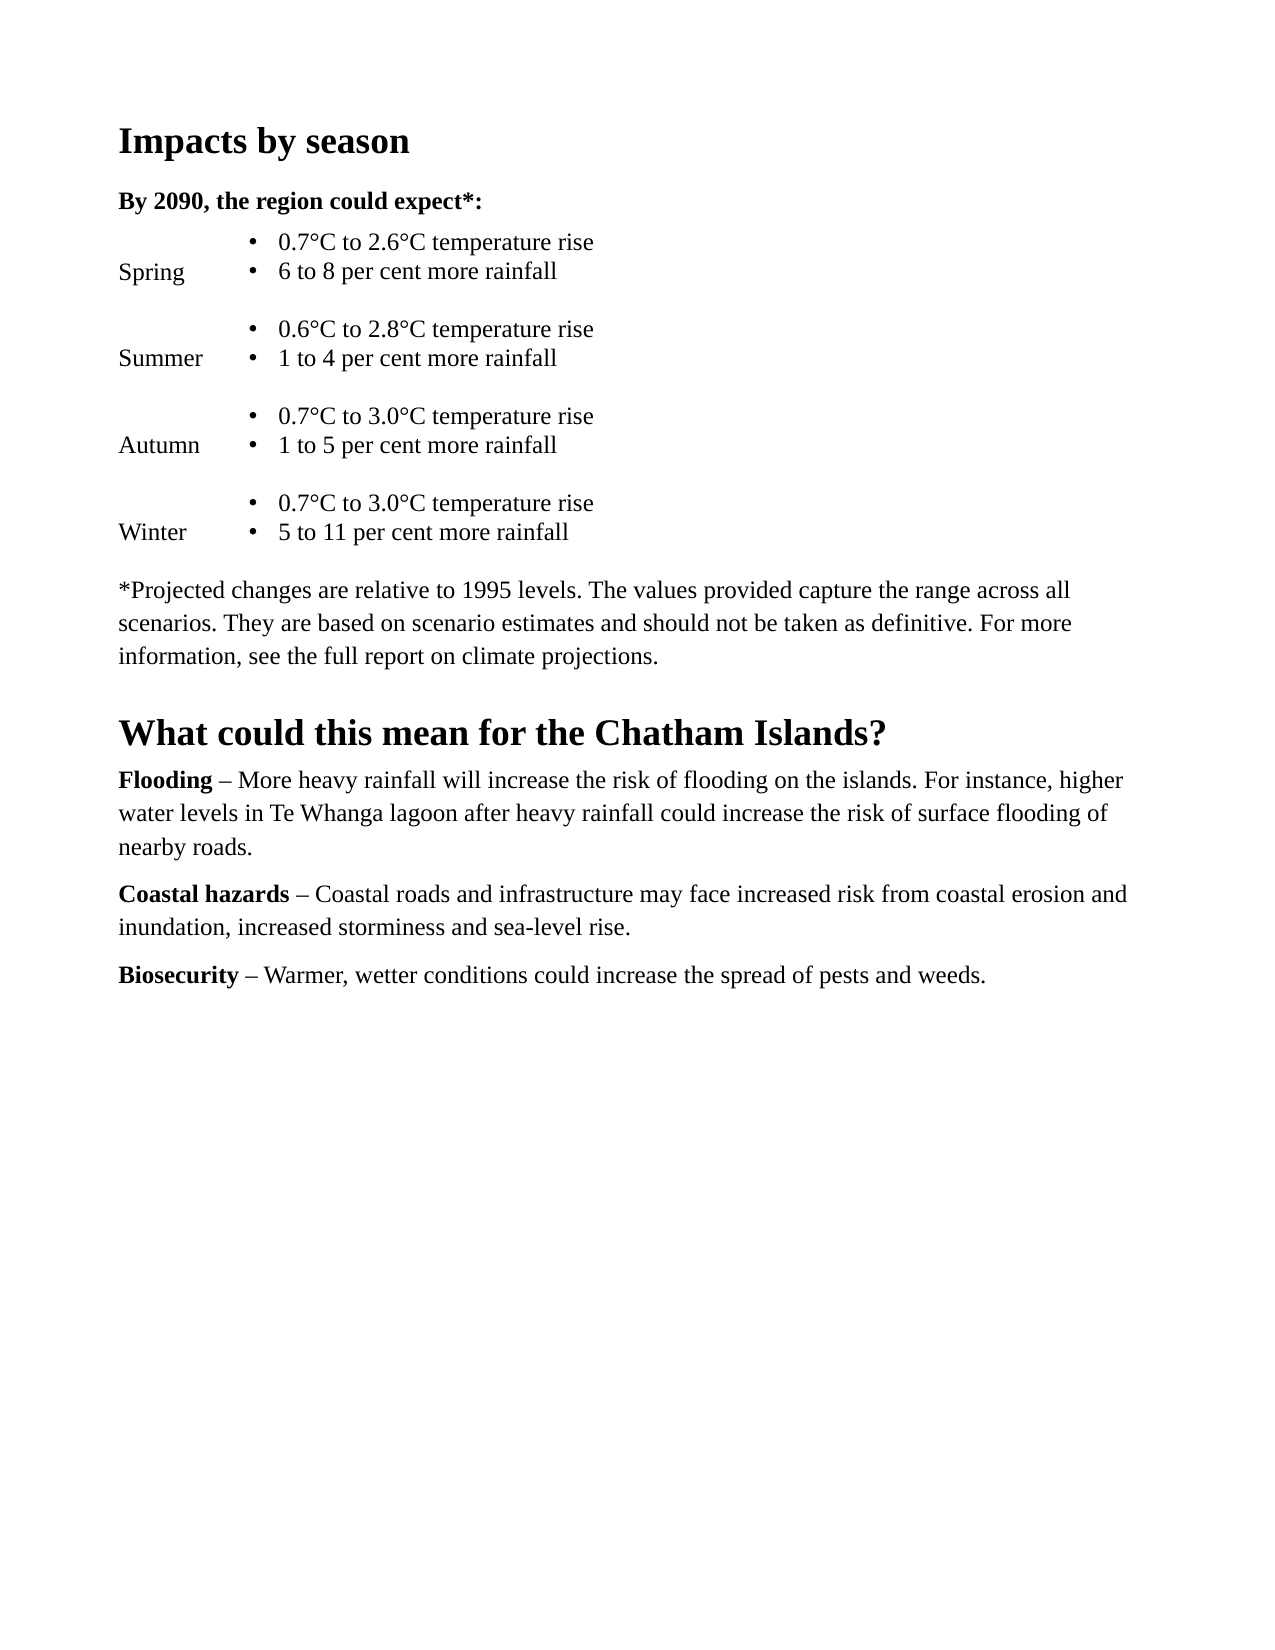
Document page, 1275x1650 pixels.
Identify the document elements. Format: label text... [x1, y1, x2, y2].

table_header 0.7°C to 2.6°C temperature rise 6 to 8 per cent more rainfall [205, 228, 601, 314]
subtitle What could this mean for the Chatham Islands? [118, 710, 1157, 753]
text *Projected changes are relative to 1995 levels. The values provided capture the range across all scenarios. They are based on scenario estimates and should not be taken as definitive. For more information, see the full report on climate projections. [118, 575, 1157, 670]
table_cell 0.7°C to 3.0°C temperature rise 1 to 5 per cent more rainfall [205, 401, 601, 488]
table_cell 0.7°C to 3.0°C temperature rise 5 to 11 per cent more rainfall [205, 489, 601, 575]
table_cell Summer [118, 315, 204, 401]
table_cell Winter [118, 489, 204, 575]
text Biosecurity – Warmer, wetter conditions could increase the spread of pests and weeds. [118, 960, 1157, 988]
text Coastal hazards – Coastal roads and infrastructure may face increased risk from coastal erosion and inundation, increased storminess and sea-level rise. [118, 879, 1157, 941]
table_cell Autumn [118, 401, 204, 488]
table_header Spring [118, 228, 204, 314]
text Flooding – More heavy rainfall will increase the risk of flooding on the islands. For instance, higher water levels in Te Whanga lagoon after heavy rainfall could increase the risk of surface flooding of nearby roads. [118, 766, 1157, 860]
table_cell 0.6°C to 2.8°C temperature rise 1 to 4 per cent more rainfall [205, 315, 601, 401]
subtitle By 2090, the region could expect*: [118, 186, 1157, 215]
subtitle Impacts by season [118, 118, 1157, 161]
